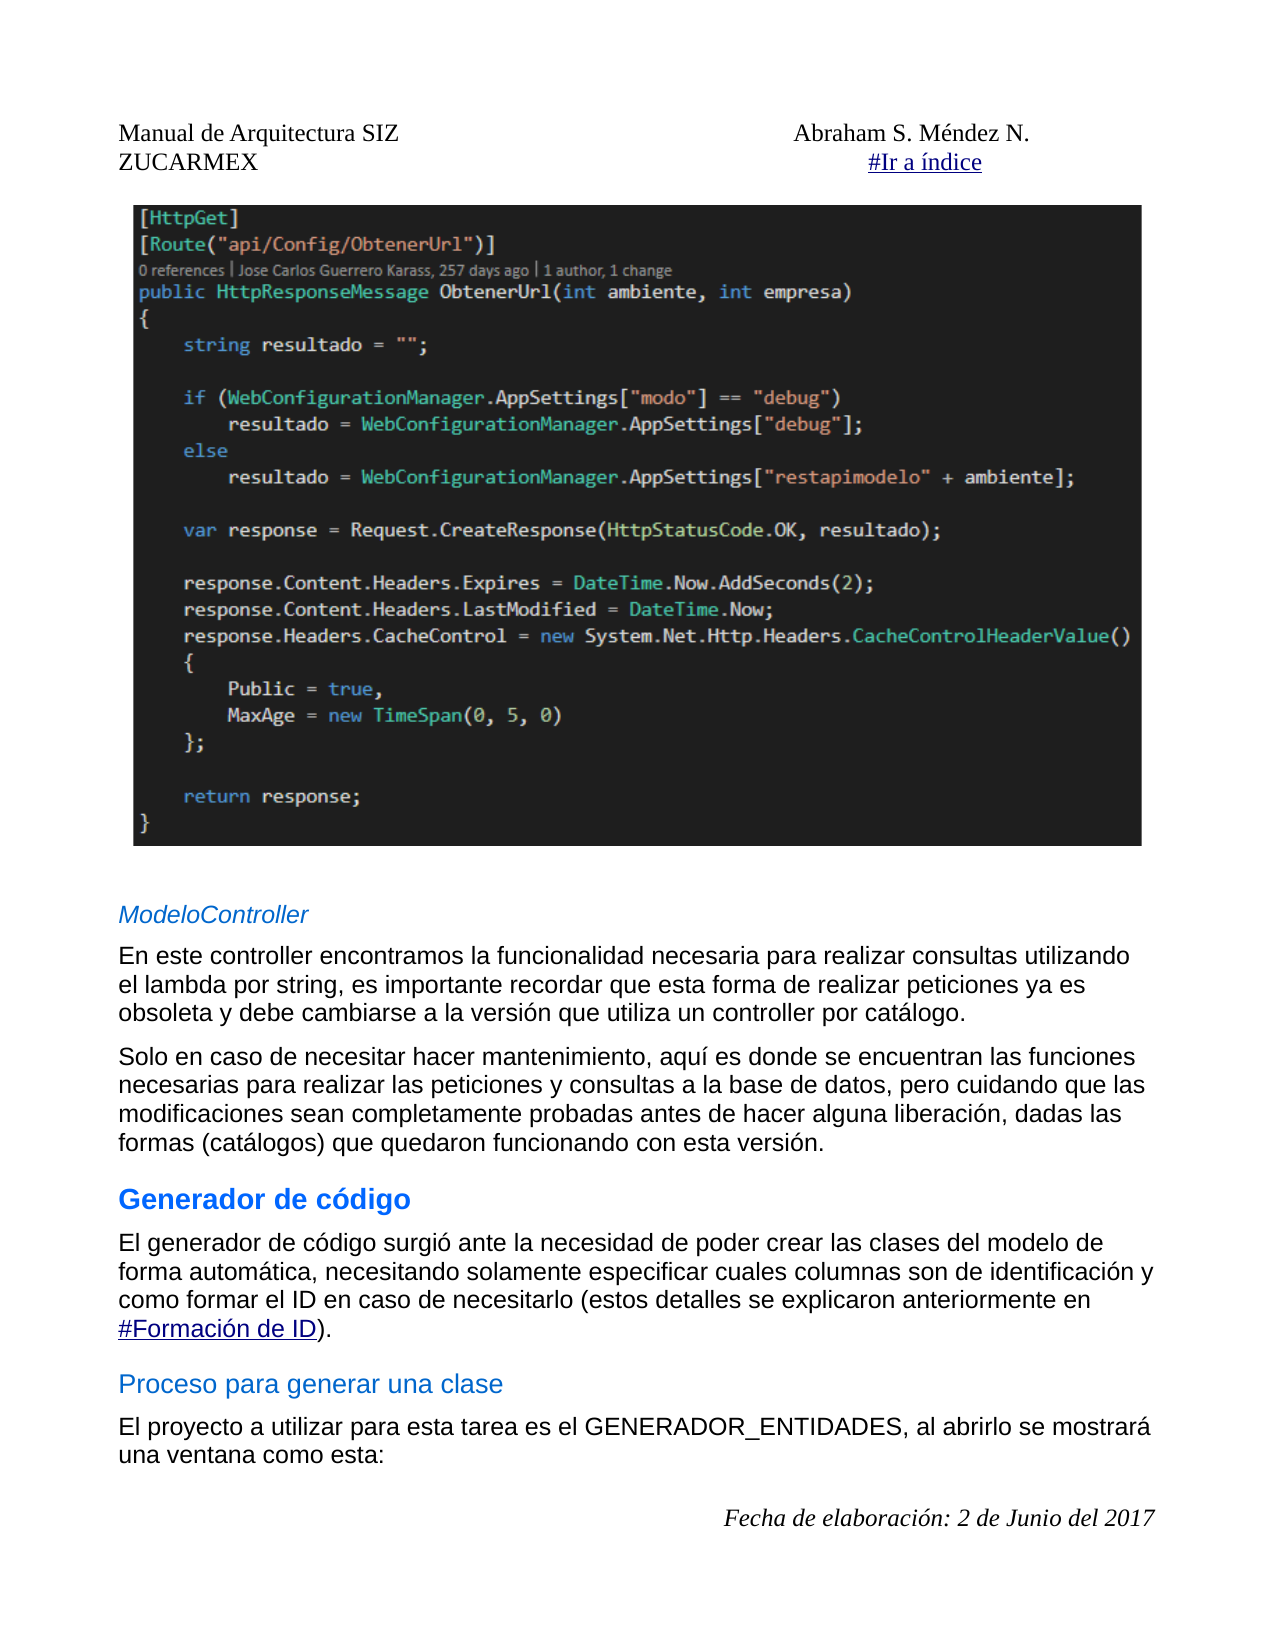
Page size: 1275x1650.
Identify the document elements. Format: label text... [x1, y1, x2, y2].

text En este controller encontramos la funcionalidad necesaria para realizar consultas utilizando el lambda por string, es importante recordar que esta forma de realizar peticiones ya es obsoleta y debe cambiarse a la versión que utiliza un controller por catálogo. [118, 941, 1157, 1027]
text Proceso para generar una clase [118, 1368, 1157, 1399]
text Solo en caso de necesitar hacer mantenimiento, aquí es donde se encuentran las funciones necesarias para realizar las peticiones y consultas a la base de datos, pero cuidando que las modificaciones sean completamente probadas antes de hacer alguna liberación, dadas las formas (catálogos) que quedaron funcionando con esta versión. [118, 1042, 1157, 1157]
text El proyecto a utilizar para esta tarea es el GENERADOR_ENTIDADES, al abrirlo se mostrará una ventana como esta: [118, 1411, 1157, 1469]
text El generador de código surgió ante la necesidad de poder crear las clases del modelo de forma automática, necesitando solamente especificar cuales columnas son de identificación y como formar el ID en caso de necesitarlo (estos detalles se explicaron anteriormente en #Formación de ID). [118, 1228, 1157, 1343]
text ModeloController [118, 899, 1157, 928]
picture [133, 205, 1142, 846]
text Generador de código [118, 1182, 1157, 1215]
